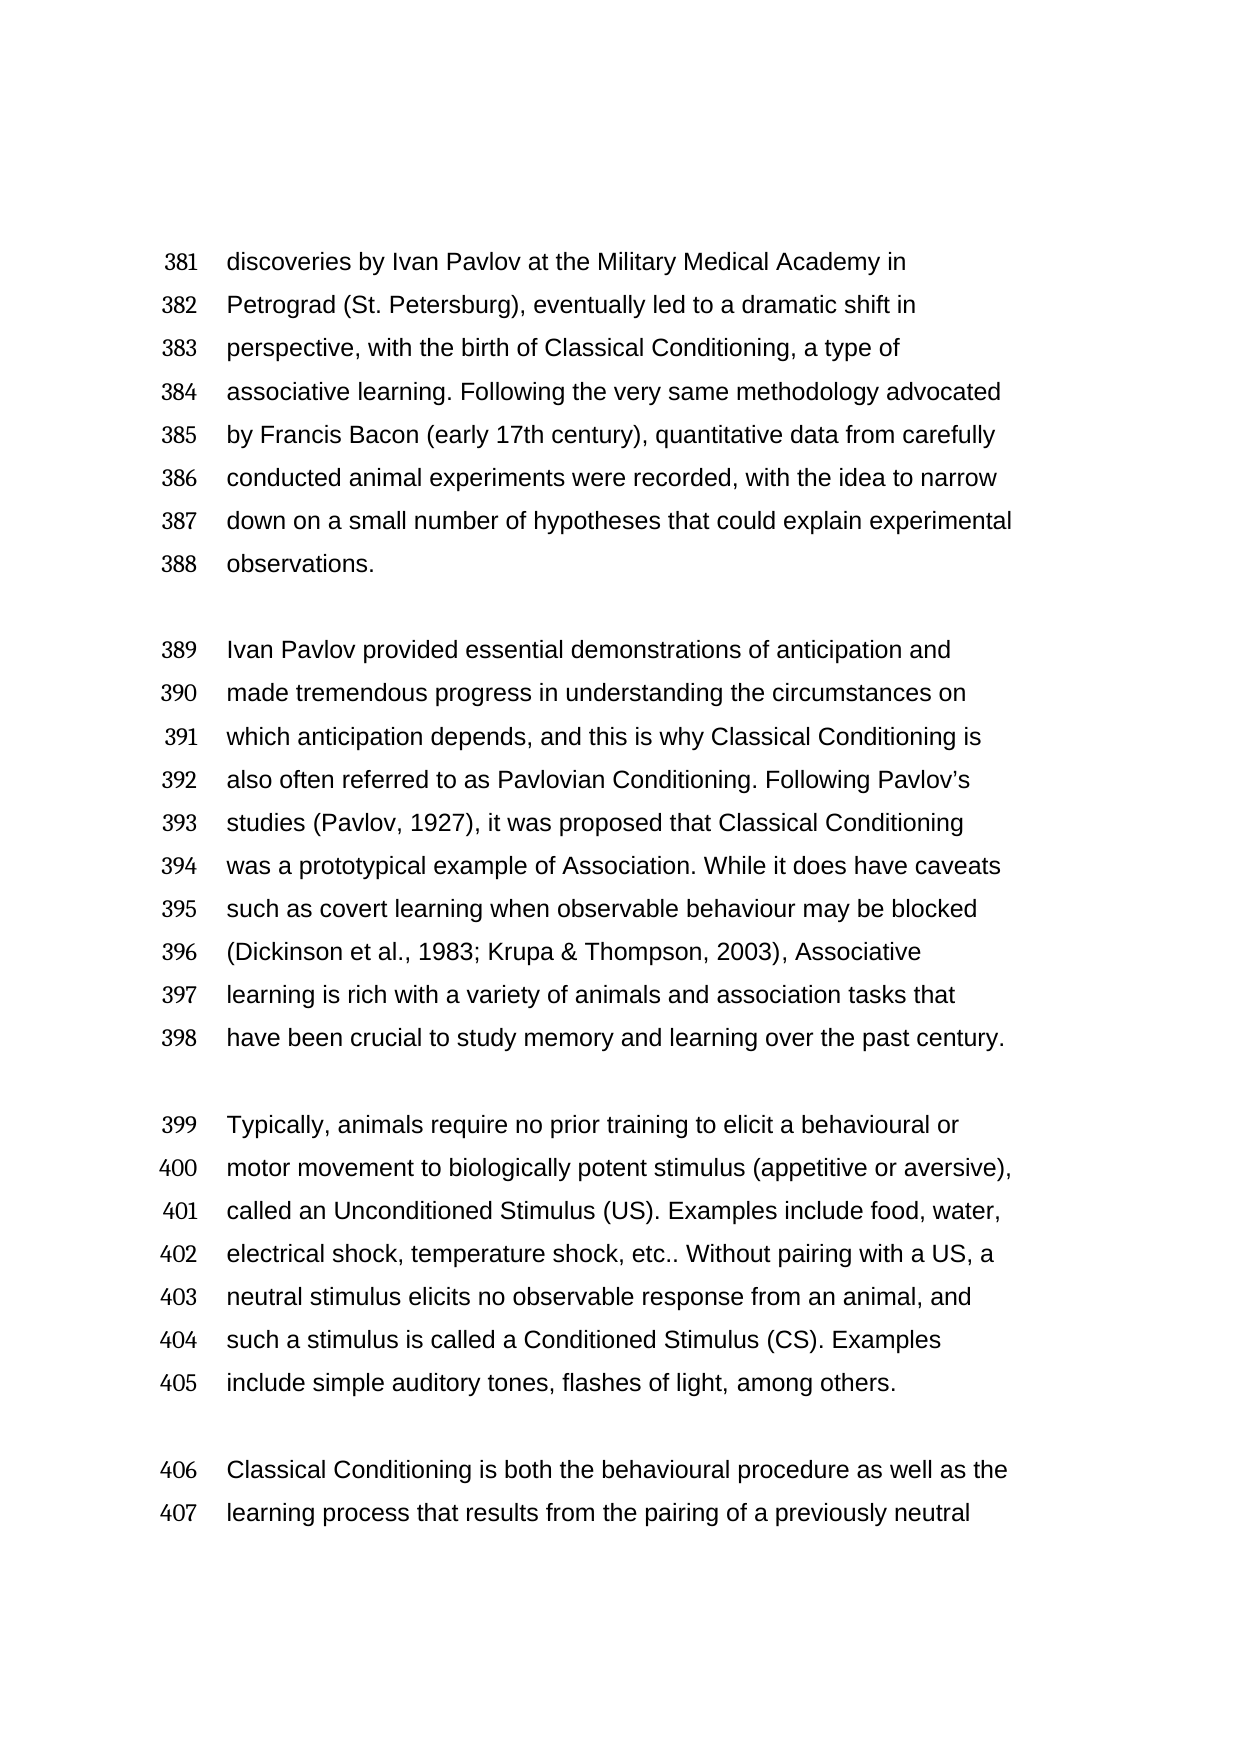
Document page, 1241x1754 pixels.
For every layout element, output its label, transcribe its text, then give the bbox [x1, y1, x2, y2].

text discoveries by Ivan Pavlov at the Military Medical Academy in Petrograd (St. Petersburg), eventually led to a dramatic shift in perspective, with the birth of Classical Conditioning, a type of associative learning. Following the very same methodology advocated by Francis Bacon (early 17th century), quantitative data from carefully conducted animal experiments were recorded, with the idea to narrow down on a small number of hypotheses that could explain experimental observations. [226, 247, 1014, 578]
text Ivan Pavlov provided essential demonstrations of anticipation and made tremendous progress in understanding the circumstances on which anticipation depends, and this is why Classical Conditioning is also often referred to as Pavlovian Conditioning. Following Pavlov’s studies (Pavlov, 1927)⁠, it was proposed that Classical Conditioning was a prototypical example of Association. While it does have caveats such as covert learning when observable behaviour may be blocked (Dickinson et al., 1983; Krupa & Thompson, 2003)⁠, Associative learning is rich with a variety of animals and association tasks that have been crucial to study memory and learning over the past century. [226, 635, 1014, 1052]
text Classical Conditioning is both the behavioural procedure as well as the learning process that results from the pairing of a previously neutral [226, 1455, 1014, 1527]
text Typically, animals require no prior training to elicit a behavioural or motor movement to biologically potent stimulus (appetitive or aversive), called an Unconditioned Stimulus (US). Examples include food, water, electrical shock, temperature shock, etc.. Without pairing with a US, a neutral stimulus elicits no observable response from an animal, and such a stimulus is called a Conditioned Stimulus (CS). Examples include simple auditory tones, flashes of light, among others. [226, 1110, 1014, 1397]
